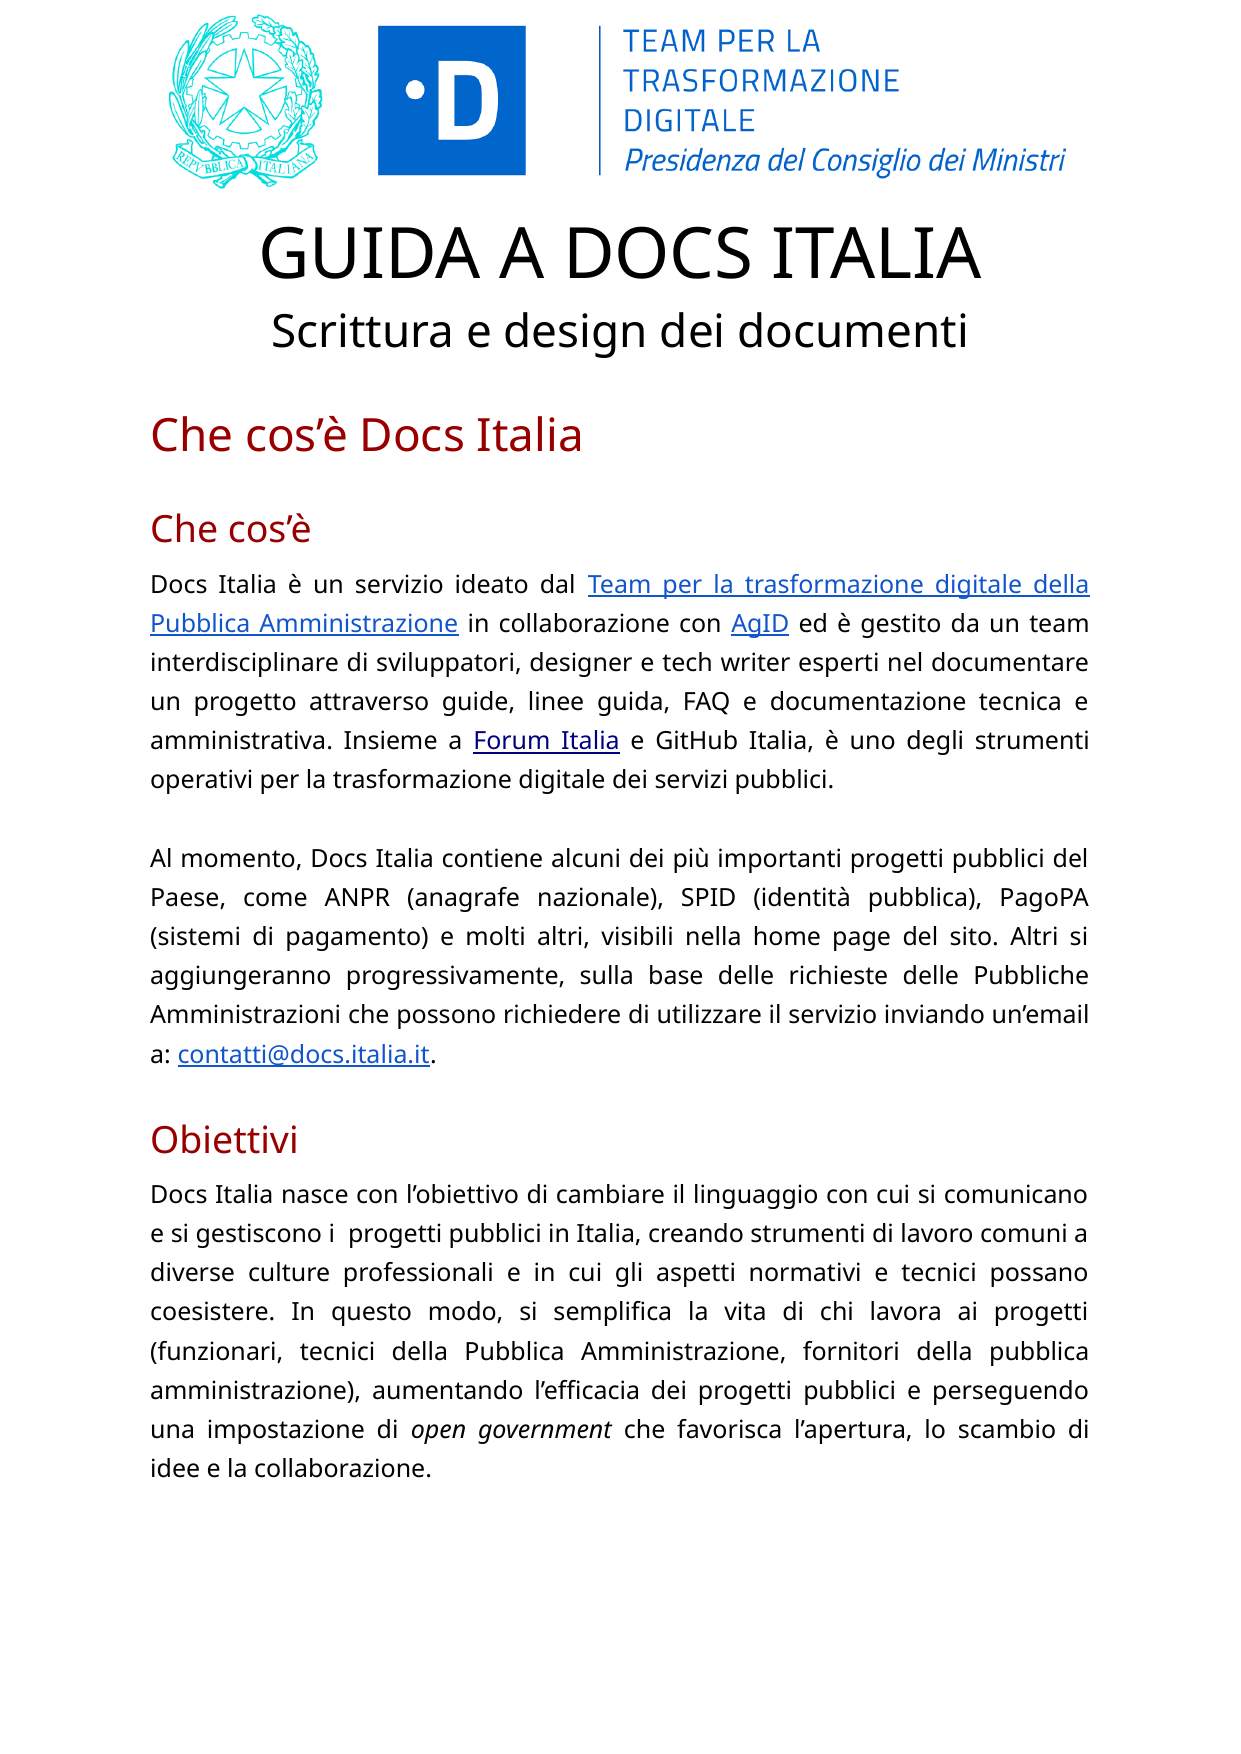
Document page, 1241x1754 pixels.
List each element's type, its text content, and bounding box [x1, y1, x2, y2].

subtitle Obiettivi [150, 1113, 1090, 1164]
text Docs Italia è un servizio ideato dal Team per la trasformazione digitale della Pubblica Amministrazione in collaborazione con AgID ed è gestito da un team interdisciplinare di sviluppatori, designer e tech writer esperti nel documentare un progetto attraverso guide, linee guida, FAQ e documentazione tecnica e amministrativa. Insieme a Forum Italia e GitHub Italia, è uno degli strumenti operativi per la trasformazione digitale dei servizi pubblici. [150, 566, 1090, 796]
title GUIDA A DOCS ITALIA Scrittura e design dei documenti [150, 203, 1090, 361]
picture [150, 0, 1091, 203]
text Al momento, Docs Italia contiene alcuni dei più importanti progetti pubblici del Paese, come ANPR (anagrafe nazionale), SPID (identità pubblica), PagoPA (sistemi di pagamento) e molti altri, visibili nella home page del sito. Altri si aggiungeranno progressivamente, sulla base delle richieste delle Pubbliche Amministrazioni che possono richiedere di utilizzare il servizio inviando un’email a: contatti@docs.italia.it. [150, 840, 1090, 1070]
text Docs Italia nasce con l’obiettivo di cambiare il linguaggio con cui si comunicano e si gestiscono i progetti pubblici in Italia, creando strumenti di lavoro comuni a diverse culture professionali e in cui gli aspetti normativi e tecnici possano coesistere. In questo modo, si semplifica la vita di chi lavora ai progetti (funzionari, tecnici della Pubblica Amministrazione, fornitori della pubblica amministrazione), aumentando l’efficacia dei progetti pubblici e perseguendo una impostazione di open government che favorisca l’apertura, lo scambio di idee e la collaborazione. [150, 1176, 1090, 1485]
subtitle Che cos’è [150, 503, 1090, 554]
subtitle Che cos’è Docs Italia [150, 403, 1090, 465]
